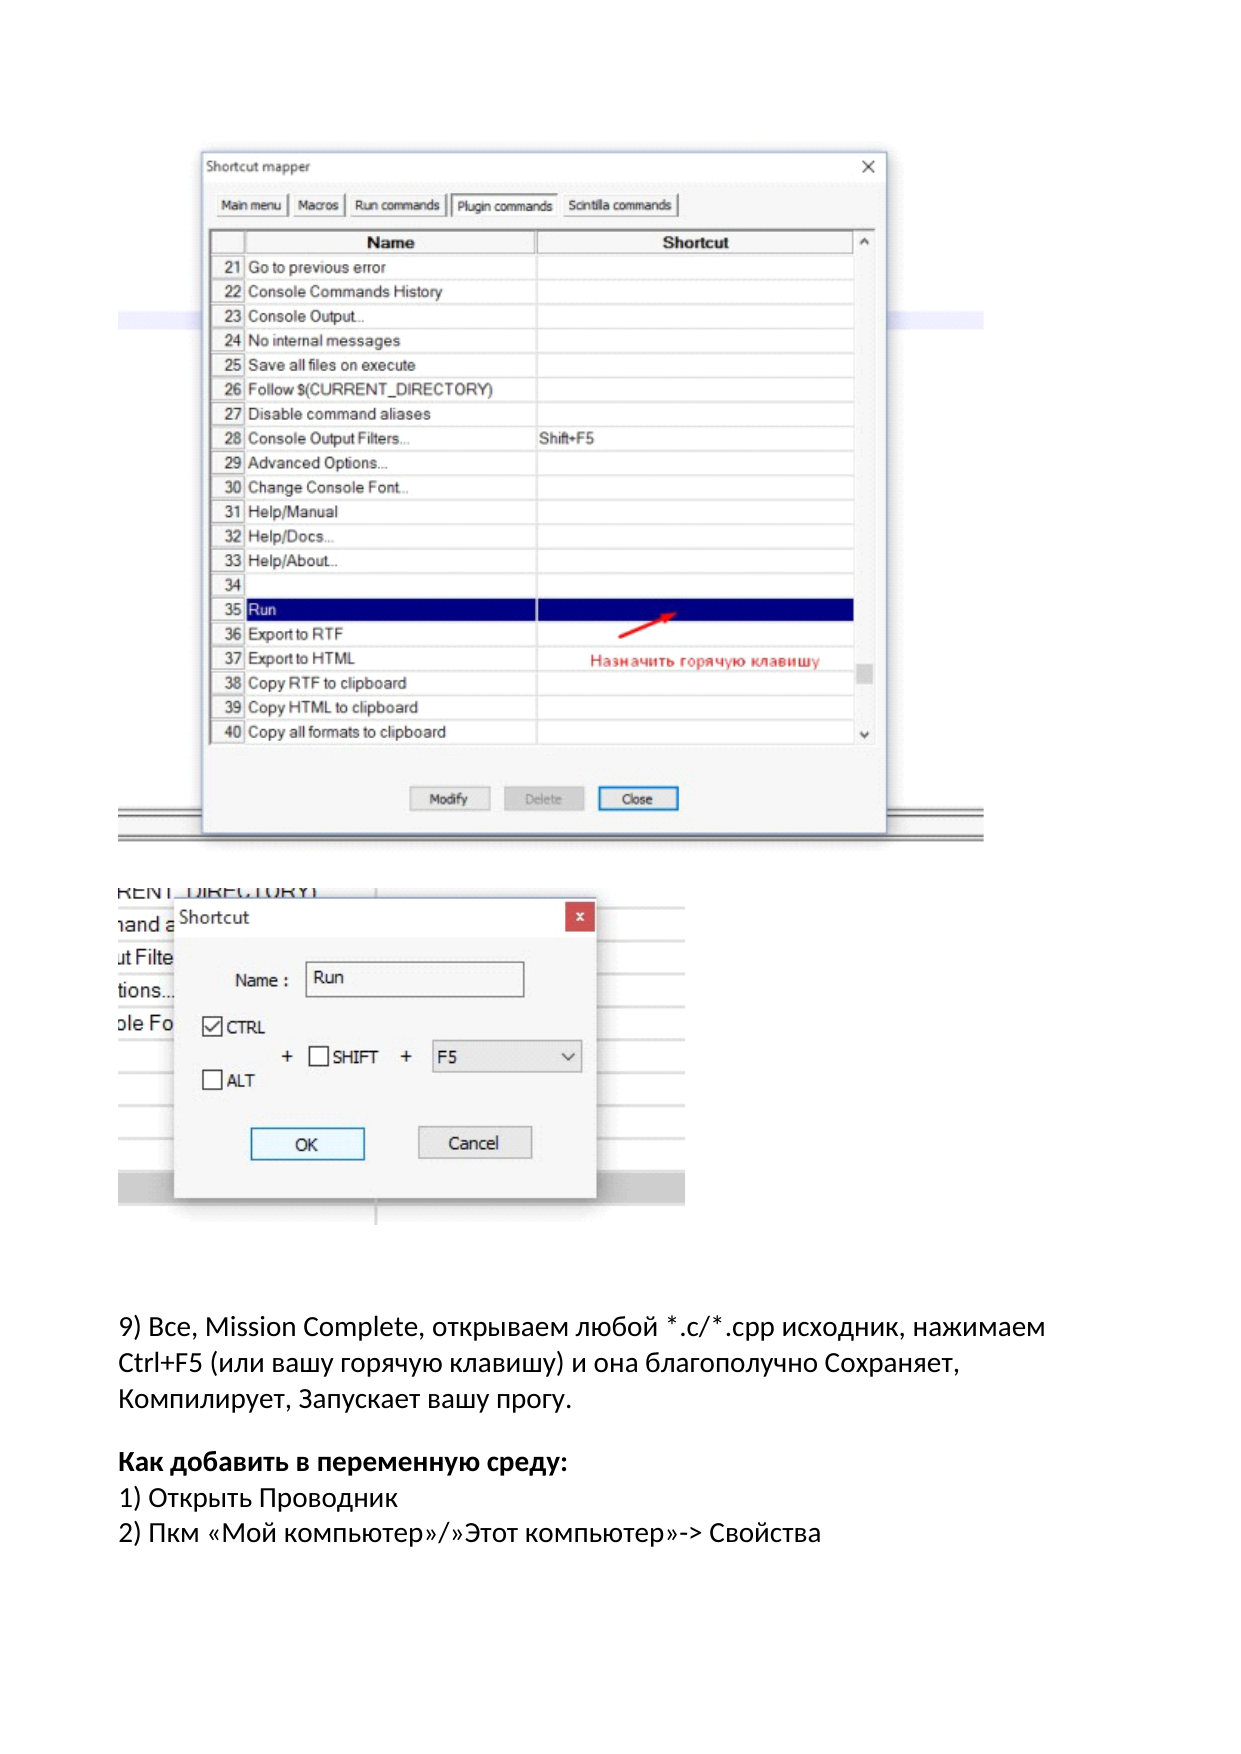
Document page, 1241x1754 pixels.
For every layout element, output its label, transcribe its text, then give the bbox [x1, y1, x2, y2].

text Как добавить в переменную среду: [118, 1443, 1122, 1479]
text 1) Открыть Проводник [118, 1479, 1122, 1514]
text 2) Пкм «Мой компьютер»/»Этот компьютер»-> Свойства [118, 1514, 1122, 1550]
text 9) Все, Mission Complete, открываем любой *.c/*.cpp исходник, нажимаем Ctrl+F5 (или вашу горячую клавишу) и она благополучно Сохраняет, Компилирует, Запускает вашу прогу. [118, 1308, 1122, 1415]
